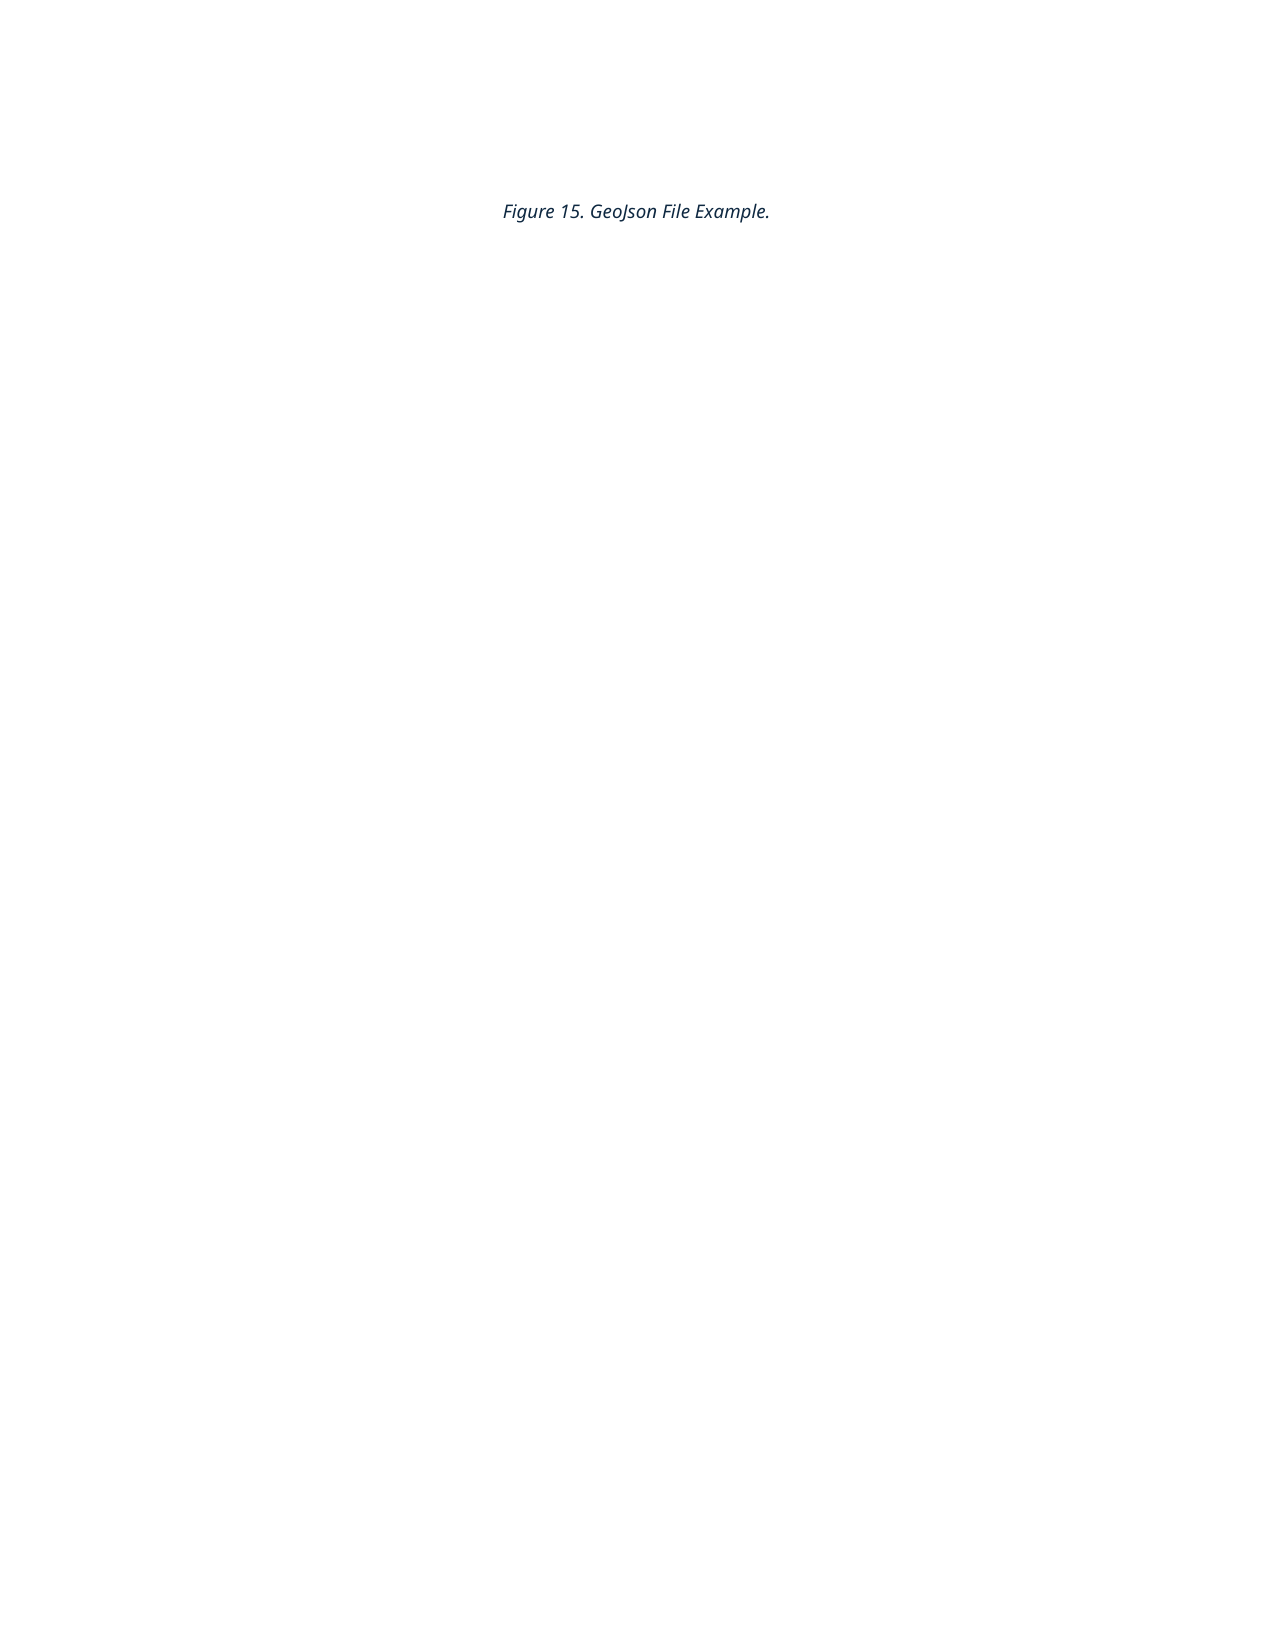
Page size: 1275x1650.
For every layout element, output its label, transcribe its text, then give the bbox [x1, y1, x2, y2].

text Figure 15. GeoJson File Example. [150, 198, 1125, 224]
